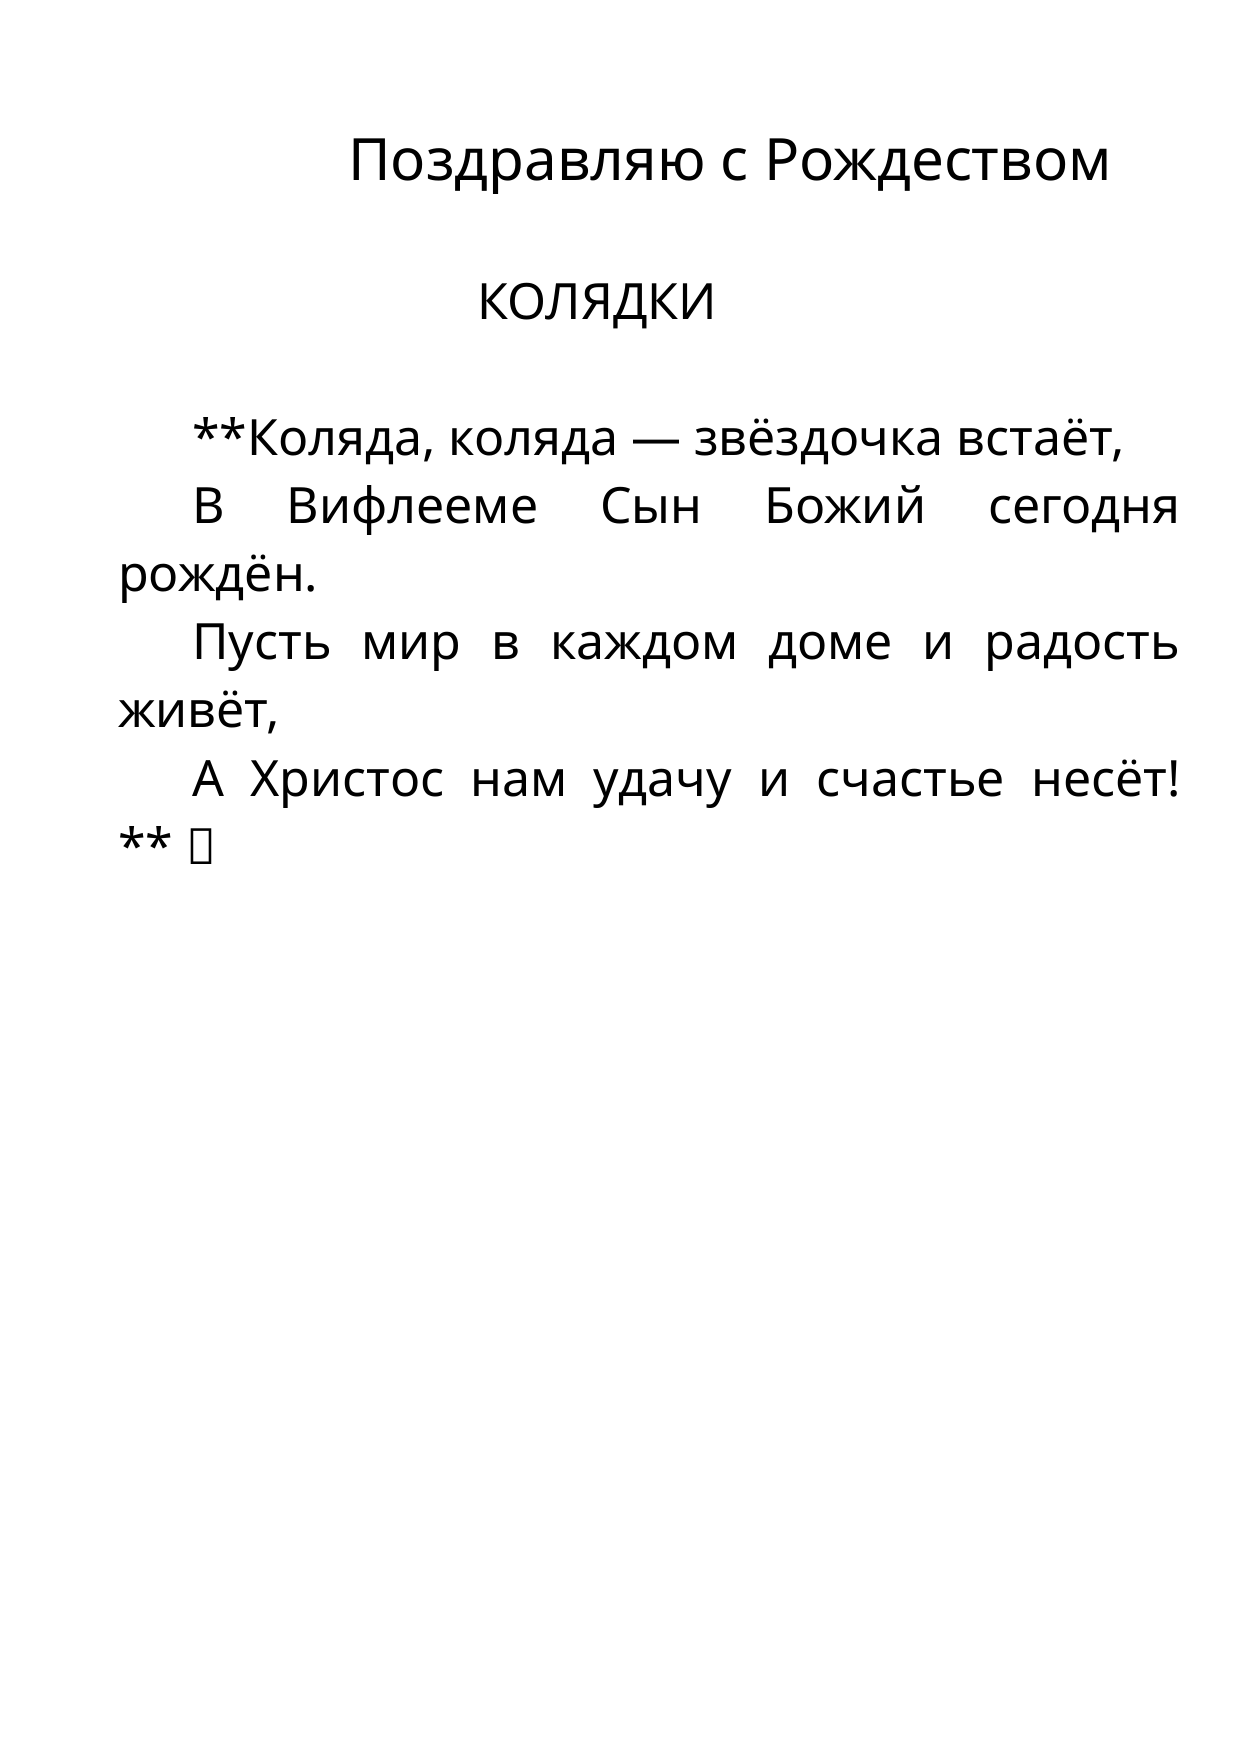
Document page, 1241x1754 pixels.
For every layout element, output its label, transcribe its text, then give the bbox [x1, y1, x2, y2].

text КОЛЯДКИ [118, 266, 1181, 334]
text Поздравляю с Рождеством [118, 118, 1181, 198]
text Пусть мир в каждом доме и радость живёт, [118, 606, 1181, 743]
text В Вифлееме Сын Божий сегодня рождён. [118, 470, 1181, 606]
text А Христос нам удачу и счастье несёт!** 🌟 [118, 743, 1181, 879]
text **Коляда, коляда — звёздочка встаёт, [118, 402, 1181, 470]
